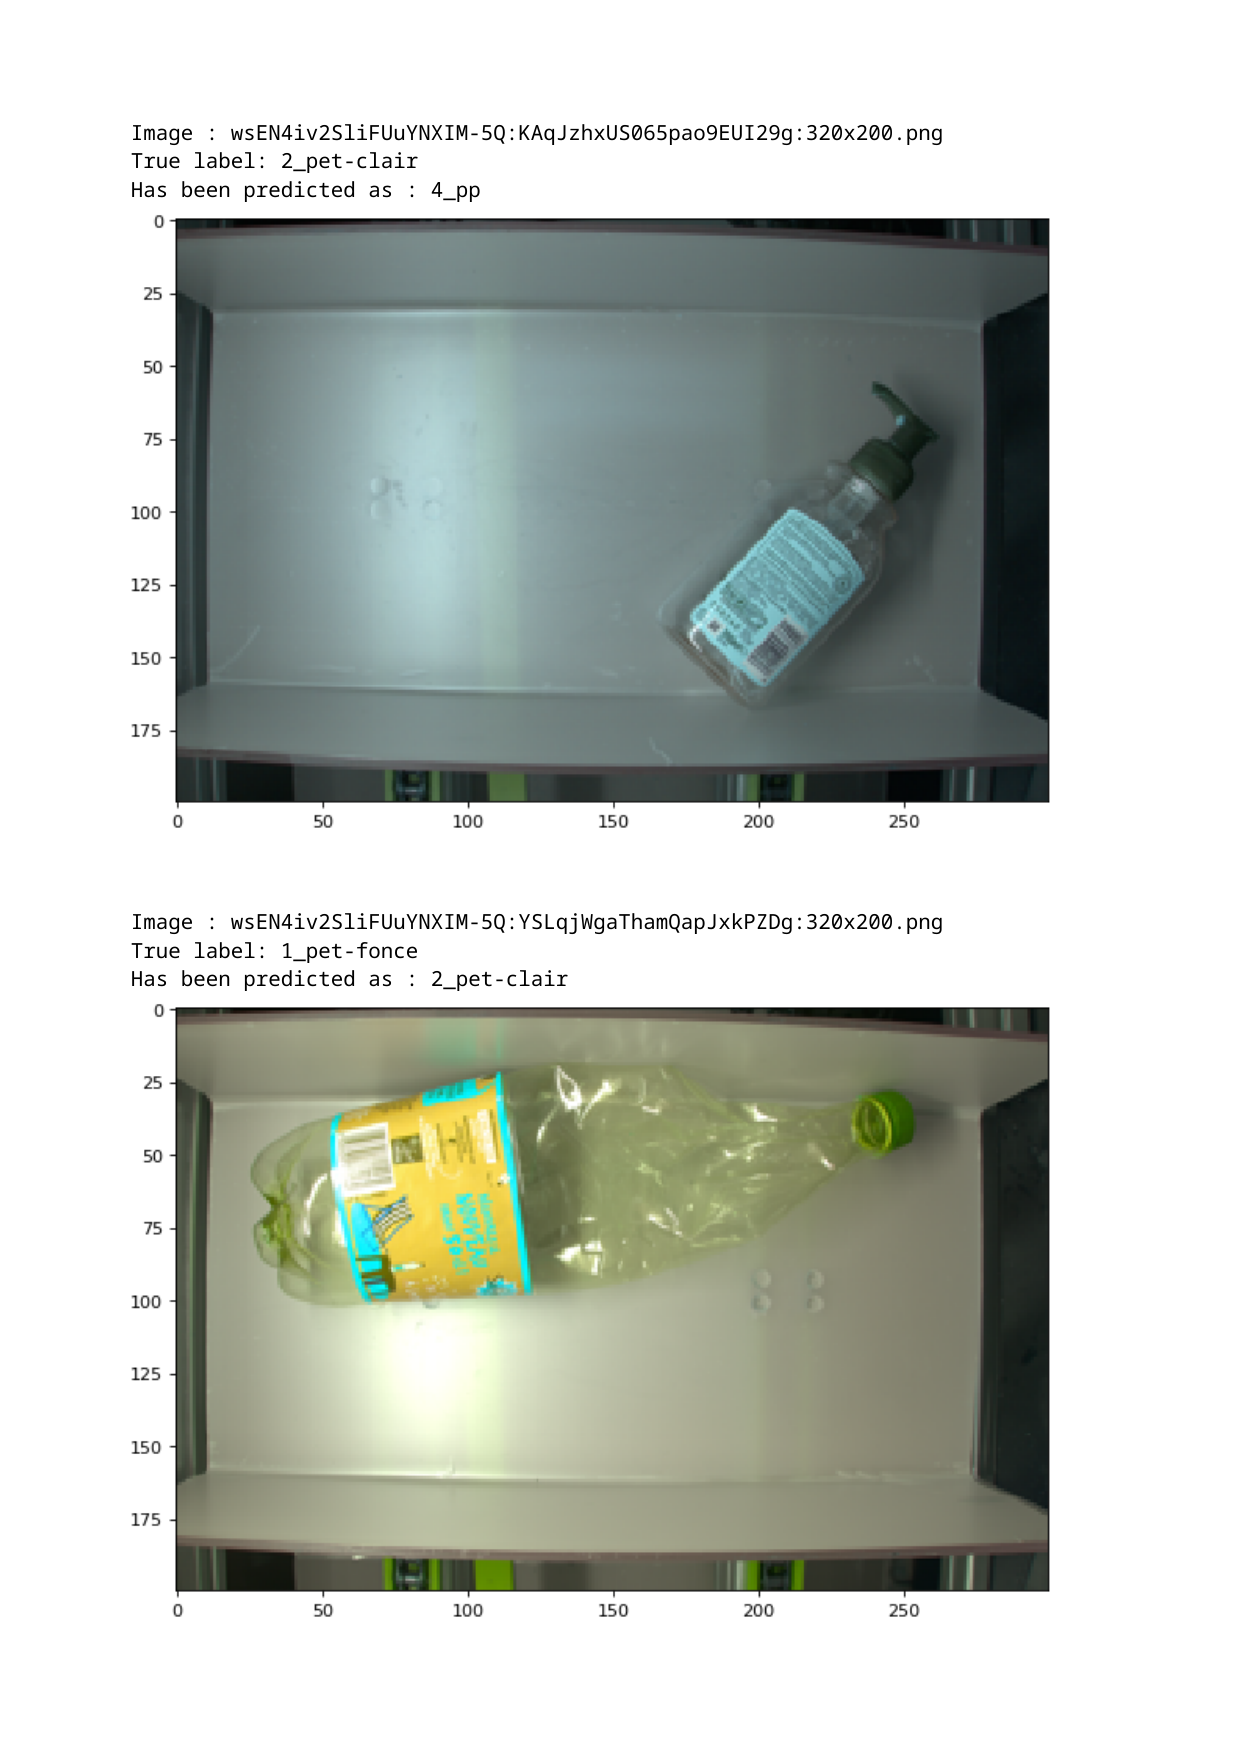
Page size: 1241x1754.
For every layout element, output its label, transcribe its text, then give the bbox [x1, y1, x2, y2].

picture [118, 993, 1059, 1631]
text Has been predicted as : 4_pp [118, 175, 1122, 204]
text Image : wsEN4iv2SliFUuYNXIM-5Q:YSLqjWgaThamQapJxkPZDg:320x200.png [118, 907, 1122, 936]
text Has been predicted as : 2_pet-clair [118, 964, 1122, 993]
picture [118, 203, 1059, 842]
text True label: 1_pet-fonce [118, 936, 1122, 964]
text Image : wsEN4iv2SliFUuYNXIM-5Q:KAqJzhxUS065pao9EUI29g:320x200.png [118, 118, 1122, 147]
text True label: 2_pet-clair [118, 147, 1122, 175]
